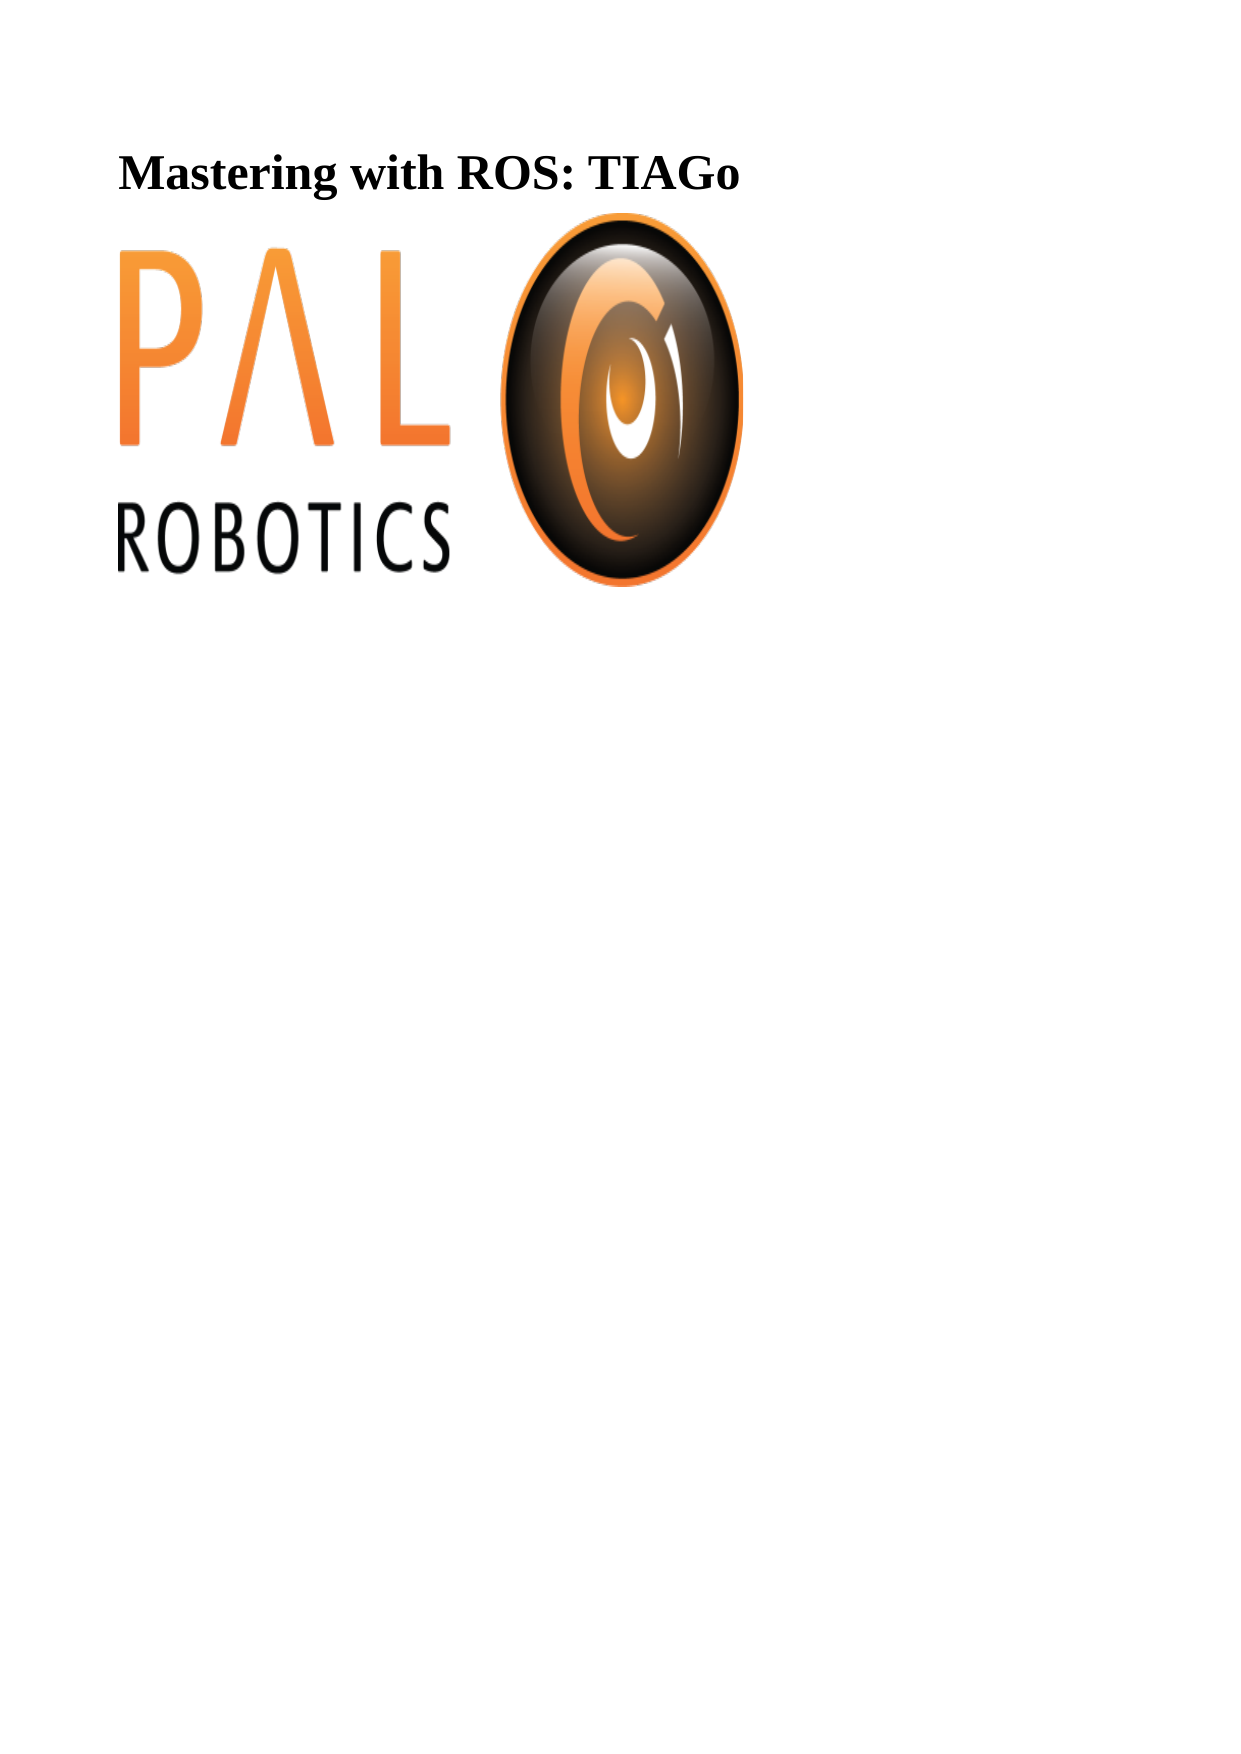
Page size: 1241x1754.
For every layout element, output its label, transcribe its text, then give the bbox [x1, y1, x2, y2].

subtitle Mastering with ROS: TIAGo [118, 143, 1122, 201]
picture [118, 213, 744, 587]
